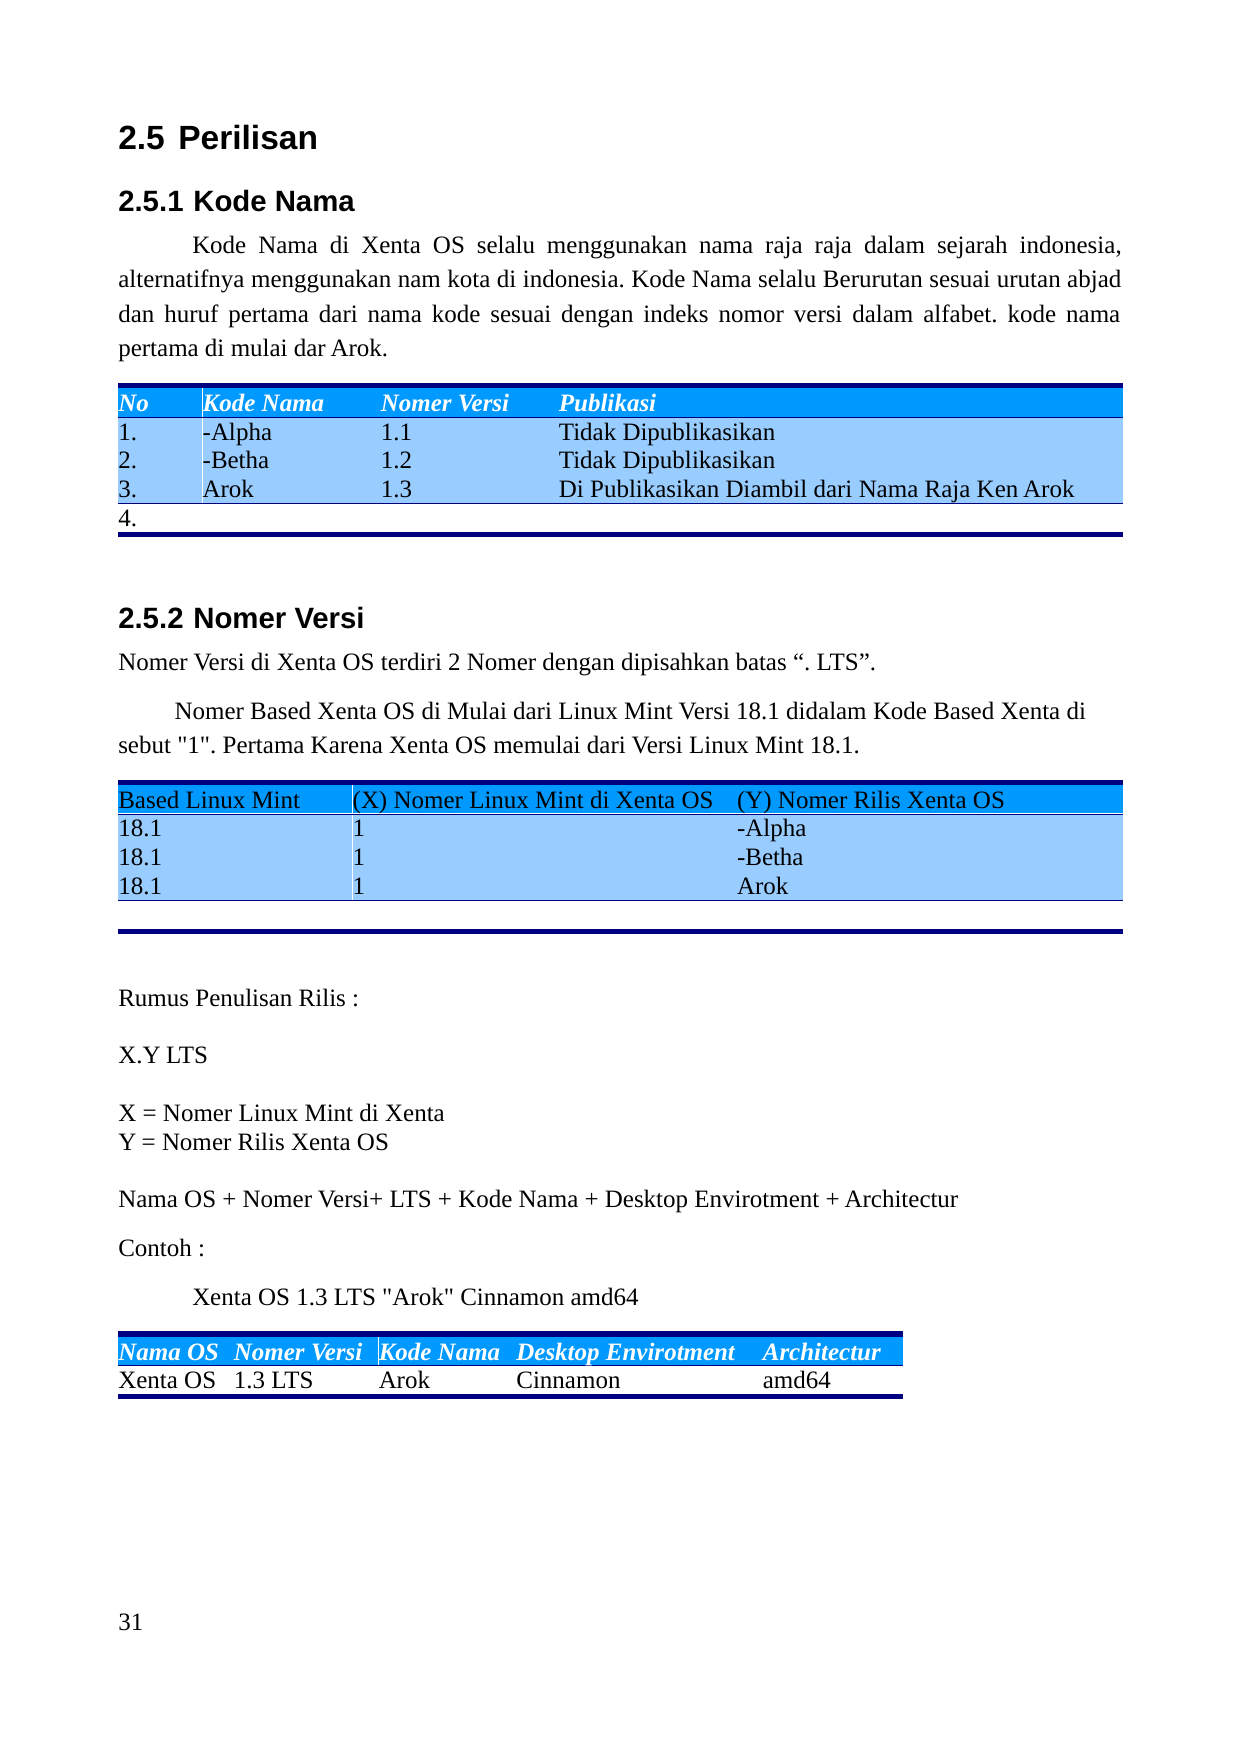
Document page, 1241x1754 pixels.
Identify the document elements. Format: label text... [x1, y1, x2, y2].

table_cell 1 [353, 871, 737, 900]
table_cell amd64 [763, 1366, 903, 1394]
table_cell 4. [118, 504, 202, 532]
text Kode Nama di Xenta OS selalu menggunakan nama raja raja dalam sejarah indonesia, alternatifnya menggunakan nam kota di indonesia. Kode Nama selalu Berurutan sesuai urutan abjad dan huruf pertama dari nama kode sesuai dengan indeks nomor versi dalam alfabet. kode nama pertama di mulai dar Arok. [118, 230, 1122, 362]
table_cell [353, 901, 737, 929]
text Nama OS + Nomer Versi+ LTS + Kode Nama + Desktop Envirotment + Architectur [118, 1184, 1122, 1213]
table_cell 1. [118, 418, 202, 445]
table_cell [737, 901, 1123, 929]
table_cell 18.1 [118, 871, 352, 900]
table_cell -Betha [203, 445, 381, 474]
table_cell 1.2 [381, 445, 559, 474]
table_header Desktop Envirotment [516, 1337, 763, 1365]
subtitle Kode Nama [118, 184, 1122, 218]
table_cell 18.1 [118, 815, 352, 842]
table_cell Arok [737, 871, 1123, 900]
table_cell Tidak Dipublikasikan [559, 445, 1123, 474]
text Xenta OS 1.3 LTS "Arok" Cinnamon amd64 [118, 1282, 1122, 1311]
table_header Kode Nama [203, 388, 381, 417]
table_cell Xenta OS [118, 1366, 234, 1394]
table_cell Arok [203, 474, 381, 503]
text Contoh : [118, 1233, 1122, 1262]
table_cell 1.3 LTS [234, 1366, 378, 1394]
text Y = Nomer Rilis Xenta OS [118, 1127, 1122, 1155]
table_header No [118, 388, 202, 417]
table_header (X) Nomer Linux Mint di Xenta OS [353, 785, 737, 813]
table_cell [203, 504, 381, 532]
table_header Nomer Versi [234, 1337, 378, 1365]
table_header Kode Nama [379, 1337, 516, 1365]
table_cell 2. [118, 445, 202, 474]
table_cell 3. [118, 474, 202, 503]
table_header Nomer Versi [381, 388, 559, 417]
table_header Based Linux Mint [118, 785, 352, 813]
table_header (Y) Nomer Rilis Xenta OS [737, 785, 1123, 813]
table_cell Cinnamon [516, 1366, 763, 1394]
text Nomer Based Xenta OS di Mulai dari Linux Mint Versi 18.1 didalam Kode Based Xenta di sebut "1". Pertama Karena Xenta OS memulai dari Versi Linux Mint 18.1. [118, 696, 1122, 759]
table_cell 1.1 [381, 418, 559, 445]
table_cell -Alpha [203, 418, 381, 445]
text Rumus Penulisan Rilis : X.Y LTS [118, 983, 1122, 1069]
table_cell Di Publikasikan Diambil dari Nama Raja Ken Arok [559, 474, 1123, 503]
text X = Nomer Linux Mint di Xenta [118, 1098, 1122, 1127]
table_cell -Betha [737, 842, 1123, 871]
subtitle Perilisan [118, 118, 1122, 157]
table_cell [118, 901, 352, 929]
text Nomer Versi di Xenta OS terdiri 2 Nomer dengan dipisahkan batas “. LTS”. [118, 647, 1122, 676]
subtitle Nomer Versi [118, 601, 1122, 634]
table_header Nama OS [118, 1337, 234, 1365]
table_cell Tidak Dipublikasikan [559, 418, 1123, 445]
table_header Architectur [763, 1337, 903, 1365]
table_cell 1.3 [381, 474, 559, 503]
table_cell 18.1 [118, 842, 352, 871]
table_cell [559, 504, 1123, 532]
table_cell 1 [353, 842, 737, 871]
table_header Publikasi [559, 388, 1123, 417]
table_cell 1 [353, 815, 737, 842]
table_cell [381, 504, 559, 532]
table_cell Arok [379, 1366, 516, 1394]
table_cell -Alpha [737, 815, 1123, 842]
